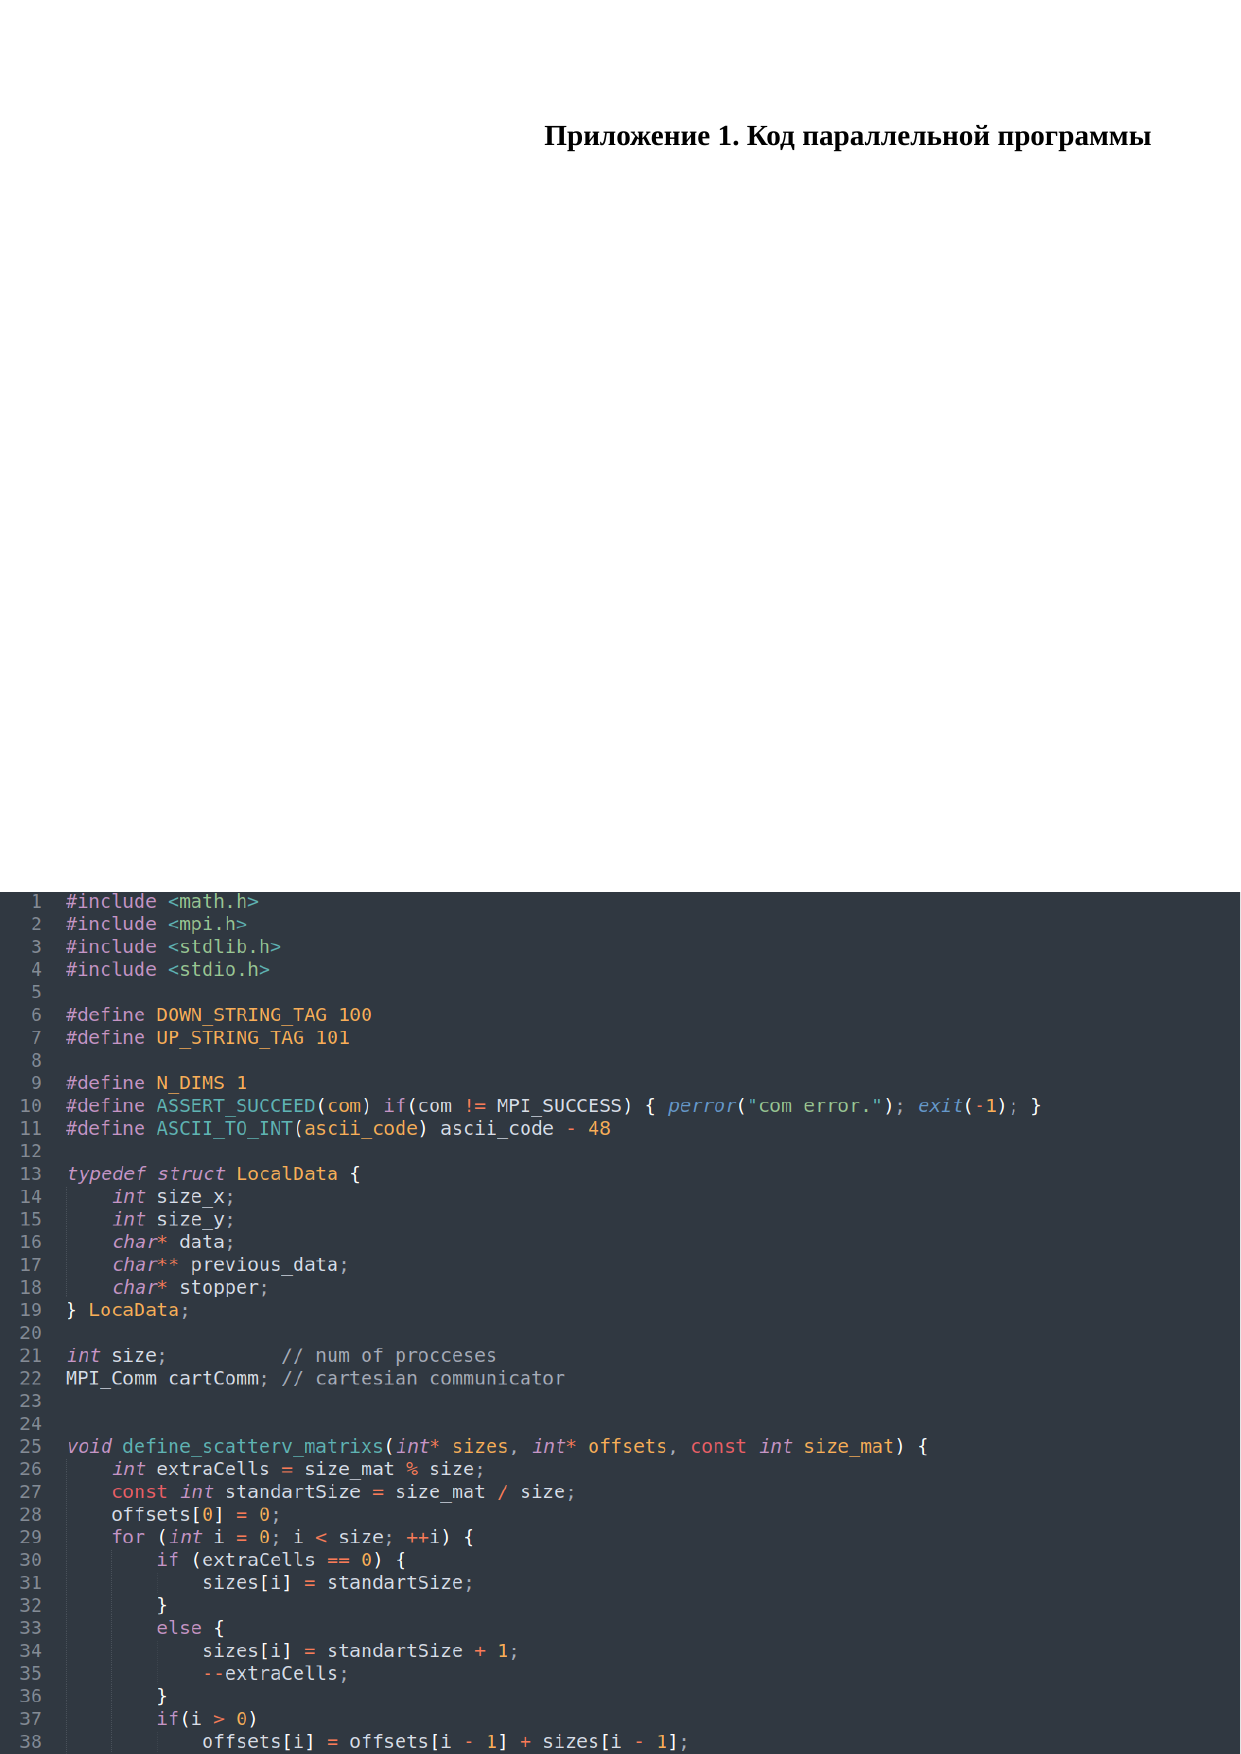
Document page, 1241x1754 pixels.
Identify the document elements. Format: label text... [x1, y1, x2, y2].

text Приложение 1. Код параллельной программы [177, 118, 1152, 152]
picture [0, 892, 1241, 1754]
